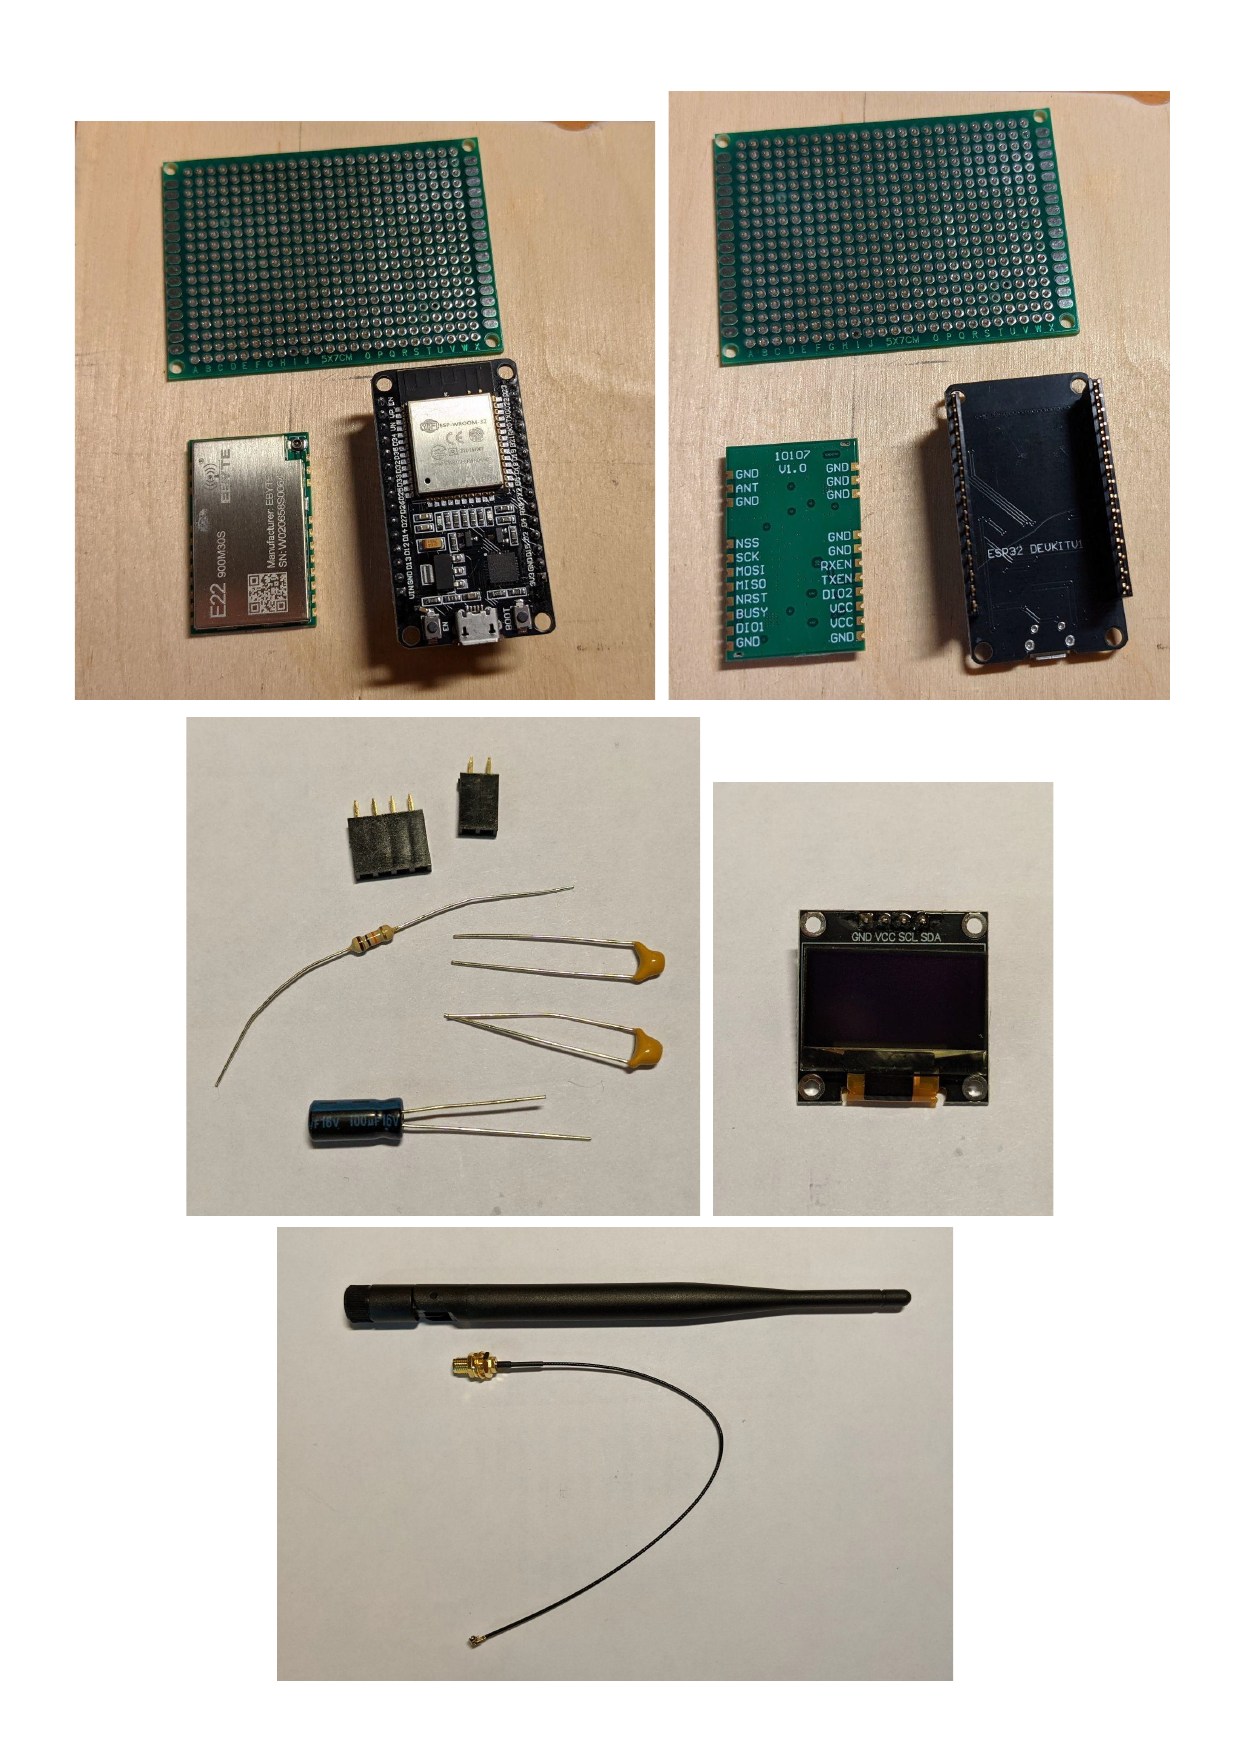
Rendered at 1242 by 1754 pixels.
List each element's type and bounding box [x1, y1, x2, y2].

picture [74, 121, 656, 700]
picture [186, 717, 701, 1216]
picture [713, 782, 1054, 1216]
picture [668, 91, 1170, 700]
picture [277, 1227, 954, 1681]
